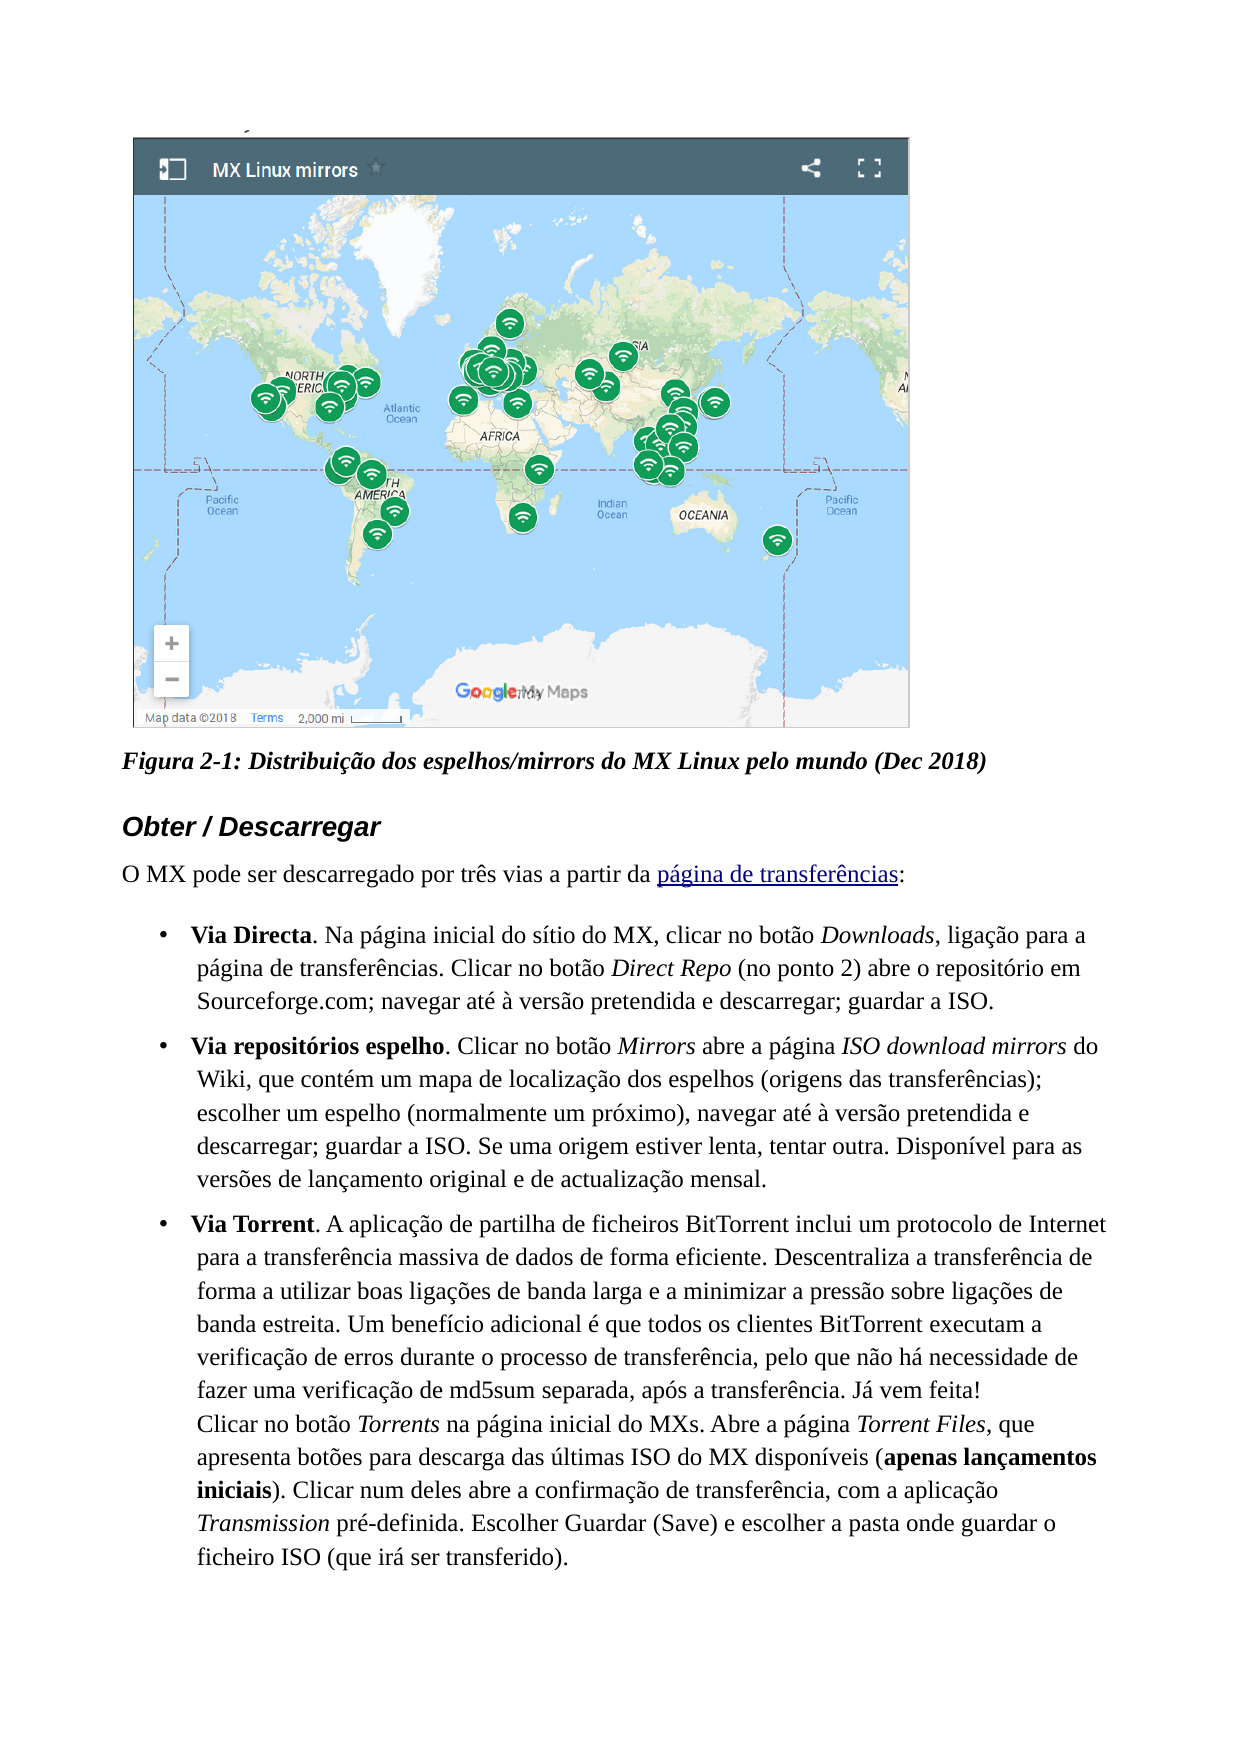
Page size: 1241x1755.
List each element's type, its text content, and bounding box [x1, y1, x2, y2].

list Via repositórios espelho. Clicar no botão Mirrors abre a página ISO download mirrors do Wiki, que contém um mapa de localização dos espelhos (origens das transferências); escolher um espelho (normalmente um próximo), navegar até à versão pretendida e descarregar; guardar a ISO. Se uma origem estiver lenta, tentar outra. Disponível para as versões de lançamento original e de actualização mensal. [153, 1026, 1122, 1193]
list Via Torrent. A aplicação de partilha de ficheiros BitTorrent inclui um protocolo de Internet para a transferência massiva de dados de forma eficiente. Descentraliza a transferência de forma a utilizar boas ligações de banda larga e a minimizar a pressão sobre ligações de banda estreita. Um benefício adicional é que todos os clientes BitTorrent executam a verificação de erros durante o processo de transferência, pelo que não há necessidade de fazer uma verificação de md5sum separada, após a transferência. Já vem feita! Clicar no botão Torrents na página inicial do MXs. Abre a página Torrent Files, que apresenta botões para descarga das últimas ISO do MX disponíveis (apenas lançamentos iniciais). Clicar num deles abre a confirmação de transferência, com a aplicação Transmission pré-definida. Escolher Guardar (Save) e escolher a pasta onde guardar o ficheiro ISO (que irá ser transferido). [153, 1204, 1122, 1577]
subtitle Obter / Descarregar [115, 805, 1122, 843]
text Figura 2-1: Distribuição dos espelhos/mirrors do MX Linux pelo mundo (Dec 2018) [115, 741, 1122, 781]
picture [121, 130, 918, 742]
text O MX pode ser descarregado por três vias a partir da página de transferências: [115, 854, 1122, 894]
list Via Directa. Na página inicial do sítio do MX, clicar no botão Downloads, ligação para a página de transferências. Clicar no botão Direct Repo (no ponto 2) abre o repositório em Sourceforge.com; navegar até à versão pretendida e descarregar; guardar a ISO. [153, 915, 1122, 1015]
